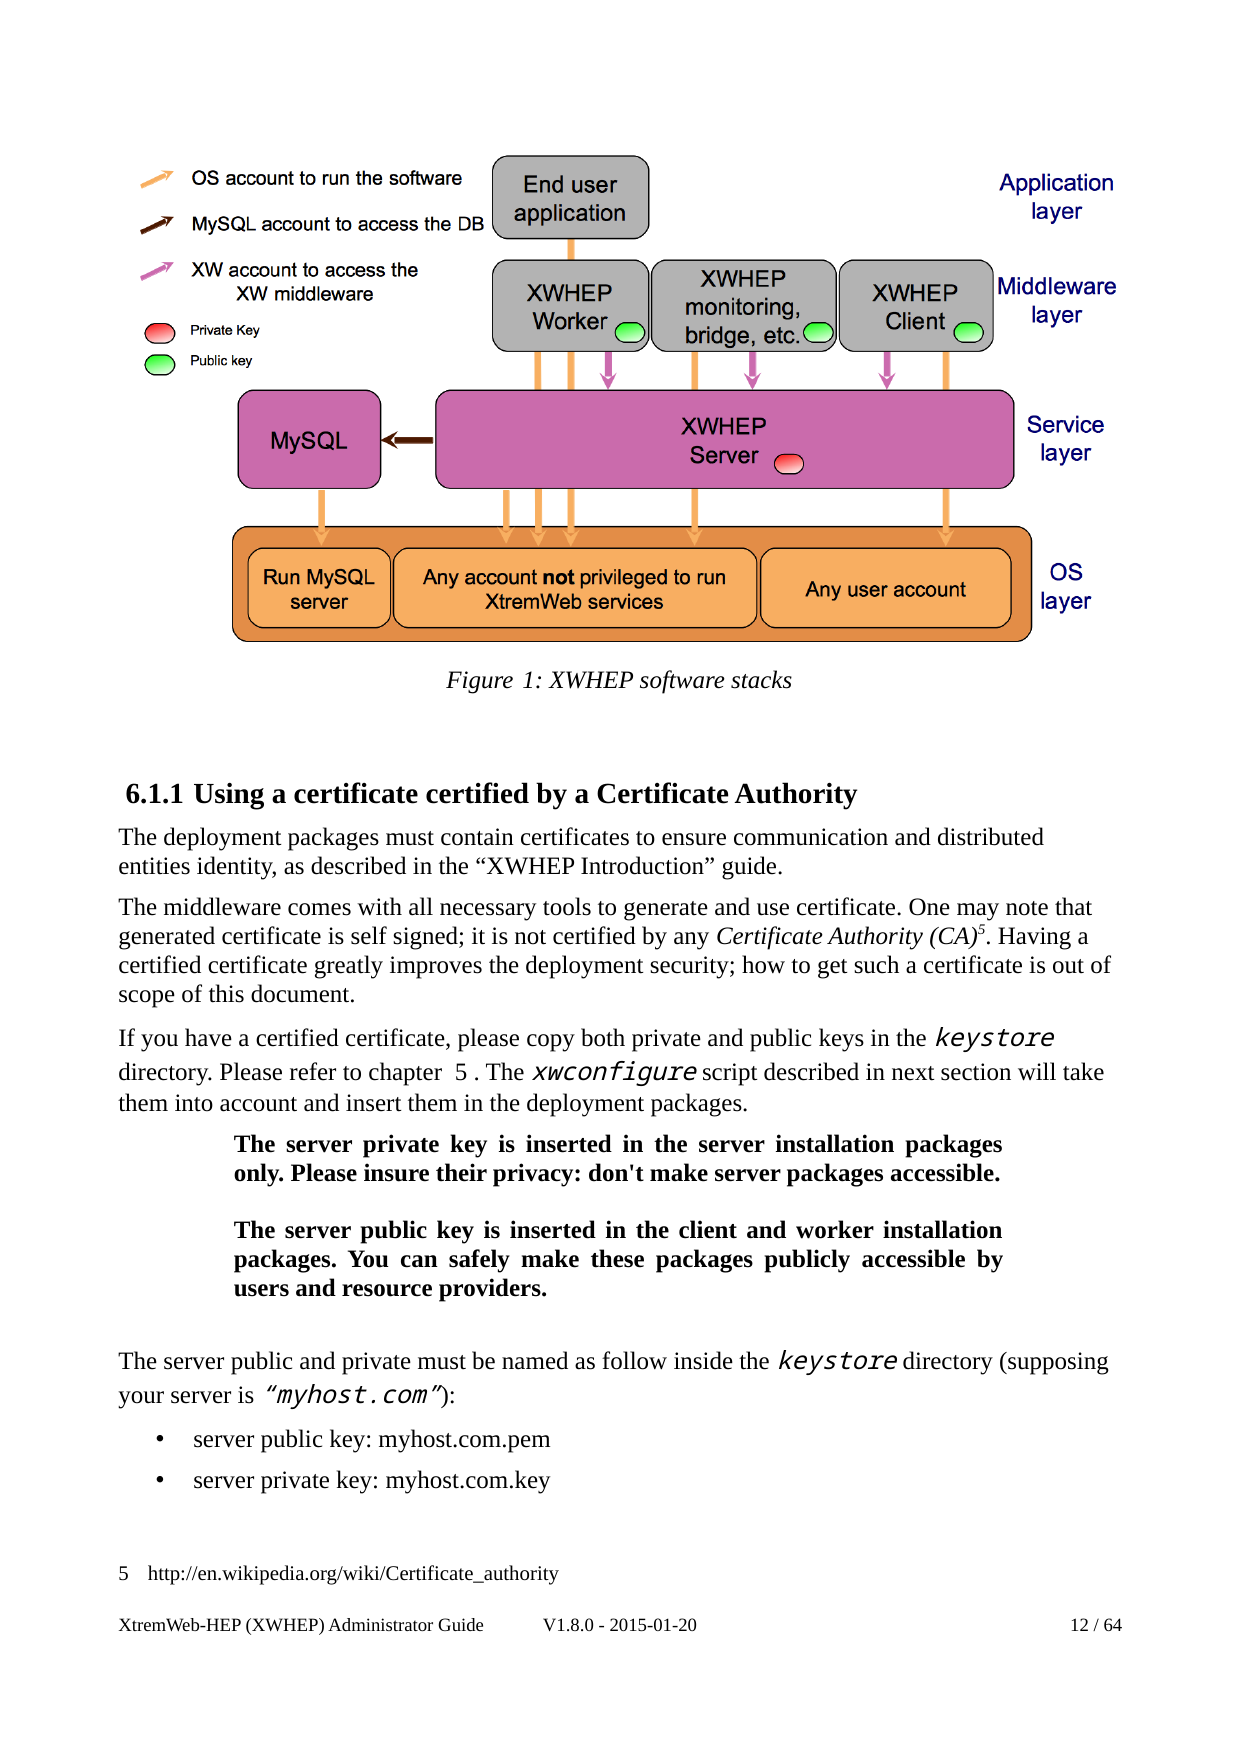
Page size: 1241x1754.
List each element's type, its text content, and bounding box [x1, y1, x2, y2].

text If you have a certified certificate, please copy both private and public keys in the keystore directory. Please refer to chapter 5. The xwconfigure script described in next section will take them into account and insert them in the deployment packages. [118, 1020, 1122, 1117]
picture [118, 132, 1123, 666]
text The server private key is inserted in the server installation packages only. Please insure their privacy: don't make server packages accessible. [233, 1129, 1004, 1187]
text The middleware comes with all necessary tools to generate and use certificate. One may note that generated certificate is self signed; it is not certified by any Certificate Authority (CA). Having a certified certificate greatly improves the deployment security; how to get such a certificate is out of scope of this document. [118, 892, 1122, 1007]
subtitle Using a certificate certified by a Certificate Authority [118, 776, 1122, 810]
text The deployment packages must contain certificates to ensure communication and distributed entities identity, as described in the “XWHEP Introduction” guide. [118, 822, 1122, 880]
text The server public and private must be named as follow inside the keystore directory (supposing your server is “myhost.com”): [118, 1343, 1122, 1411]
text The server public key is inserted in the client and worker installation packages. You can safely make these packages publicly accessible by users and resource providers. [233, 1216, 1004, 1302]
text Figure 1: XWHEP software stacks [118, 666, 1122, 694]
text http://en.wikipedia.org/wiki/Certificate_authority [118, 1561, 1122, 1585]
list server private key: myhost.com.key [156, 1465, 1122, 1494]
list server public key: myhost.com.pem [156, 1424, 1122, 1452]
